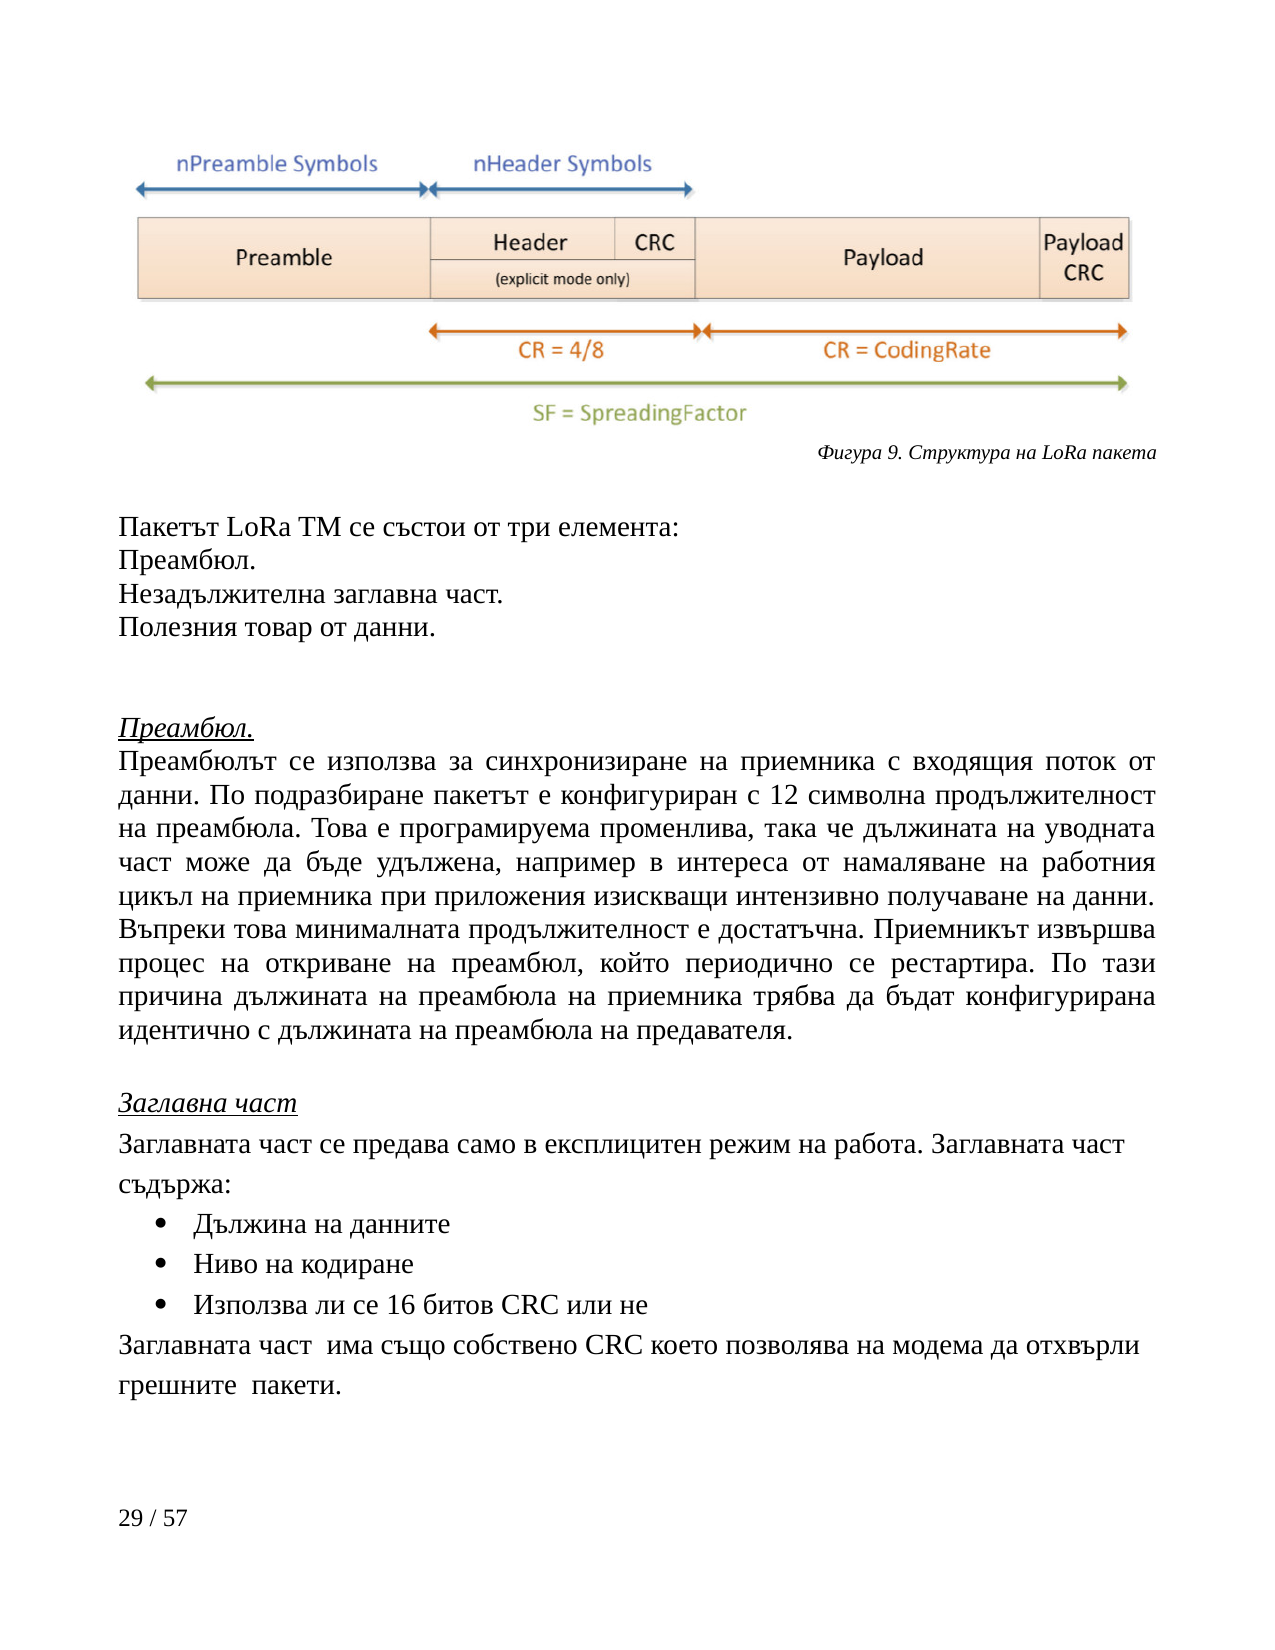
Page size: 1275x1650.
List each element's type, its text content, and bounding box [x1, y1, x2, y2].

list Дължина на данните [156, 1206, 1157, 1240]
text Заглавна част [118, 1086, 1157, 1119]
text Заглавната част се предава само в експлицитен режим на работа. Заглавната част съдържа: [118, 1126, 1157, 1199]
list Използва ли се 16 битов CRC или не [156, 1287, 1157, 1320]
text Фигура 9. Структура на LoRa пакета [118, 118, 1157, 464]
text Преамбюл. Преамбюлът се използва за синхронизиране на приемника с входящия поток от данни. По подразбиране пакетът е конфигуриран с 12 символна продължителност на преамбюла. Това е програмируема променлива, така че дължината на уводната част може да бъде удължена, например в интереса от намаляване на работния цикъл на приемника при приложения изискващи интензивно получаване на данни. Въпреки това минималната продължителност е достатъчна. Приемникът извършва процес на откриване на преамбюл, който периодично се рестартира. По тази причина дължината на преамбюла на приемника трябва да бъдат конфигурирана идентично с дължината на преамбюла на предавателя. [118, 643, 1157, 1045]
list Ниво на кодиране [156, 1246, 1157, 1280]
text Пакетът LoRa TM се състои от три елемента: Преамбюл. Незадължителна заглавна част. Полезния товар от данни. [118, 509, 1157, 643]
text Заглавната част има също собствено CRC което позволява на модема да отхвърли грешните пакети. [118, 1327, 1157, 1401]
picture [116, 142, 1156, 435]
